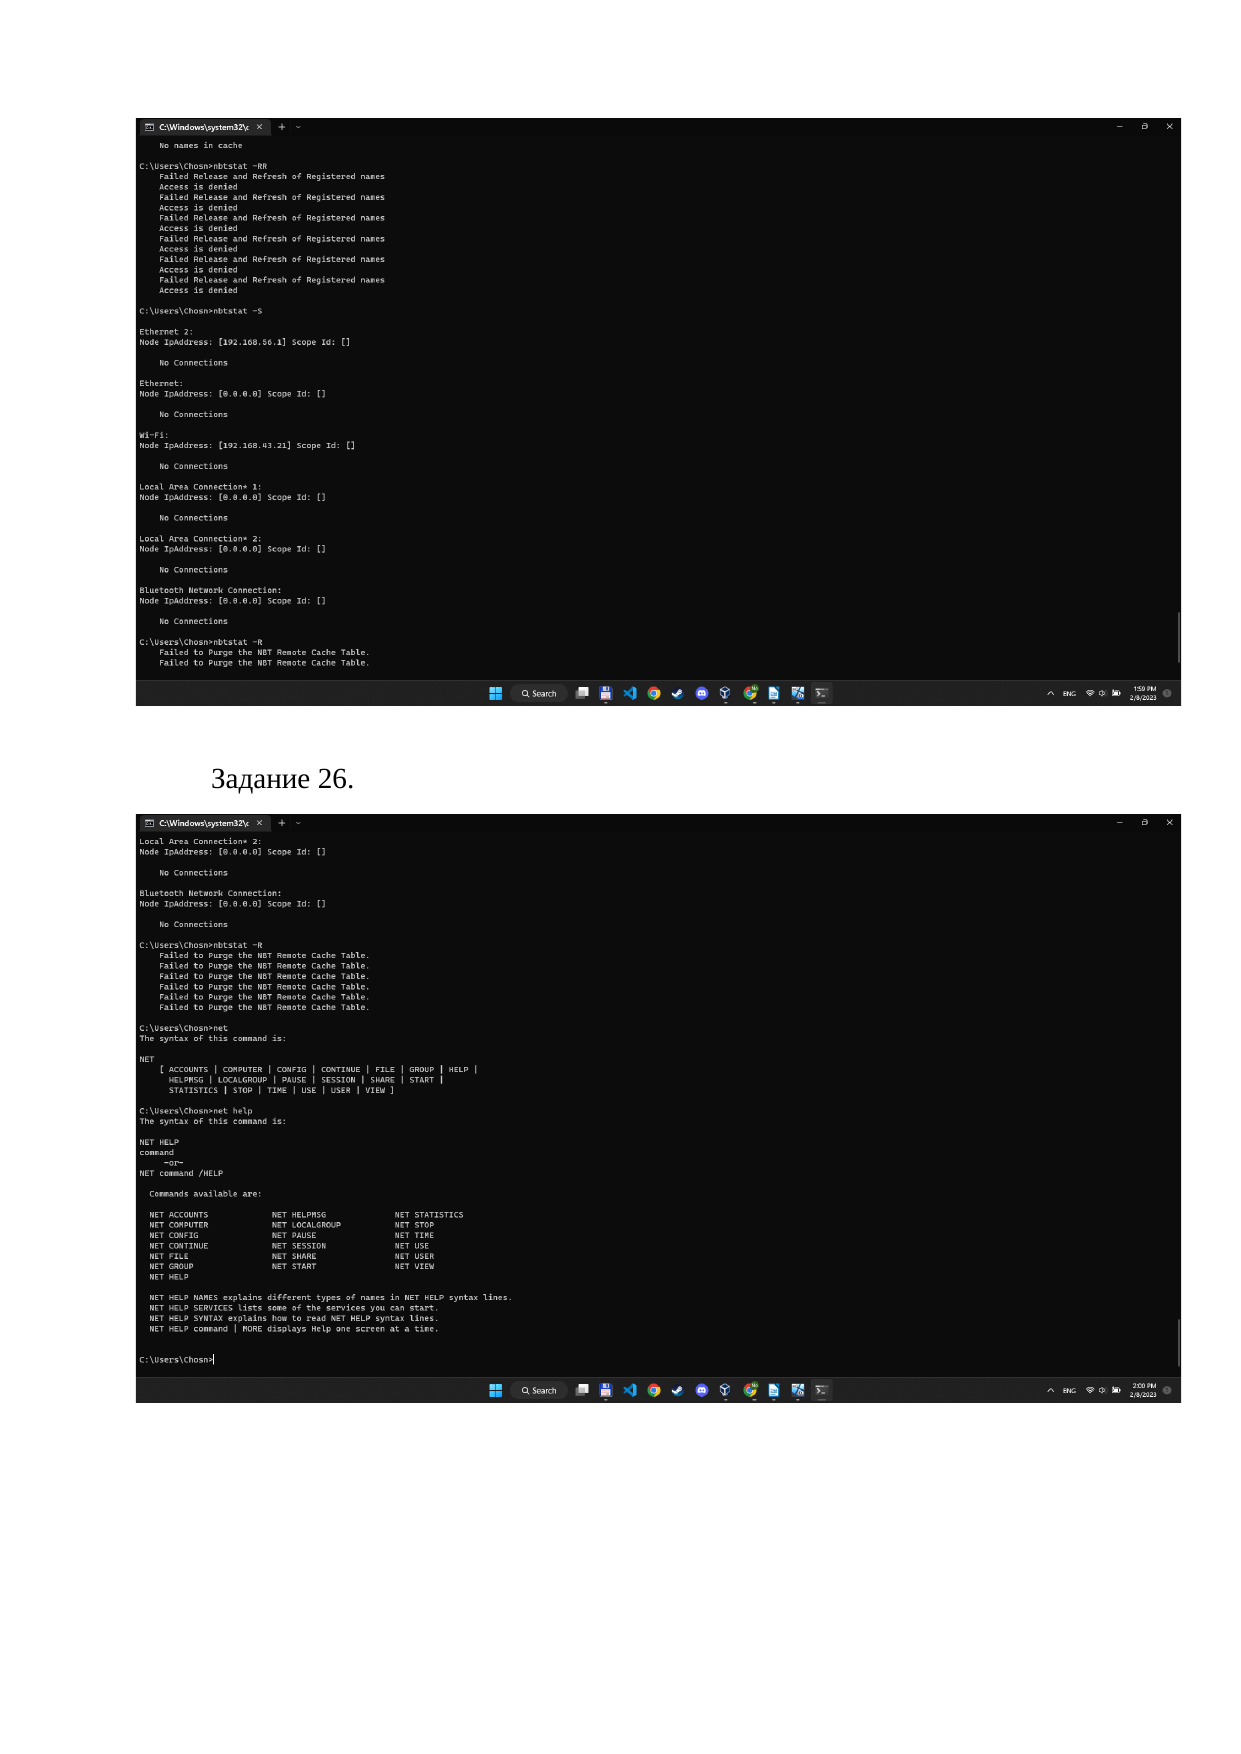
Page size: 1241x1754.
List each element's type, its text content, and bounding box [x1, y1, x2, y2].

picture [135, 814, 1182, 1403]
text Задание 26. [136, 761, 1181, 795]
picture [135, 118, 1182, 706]
